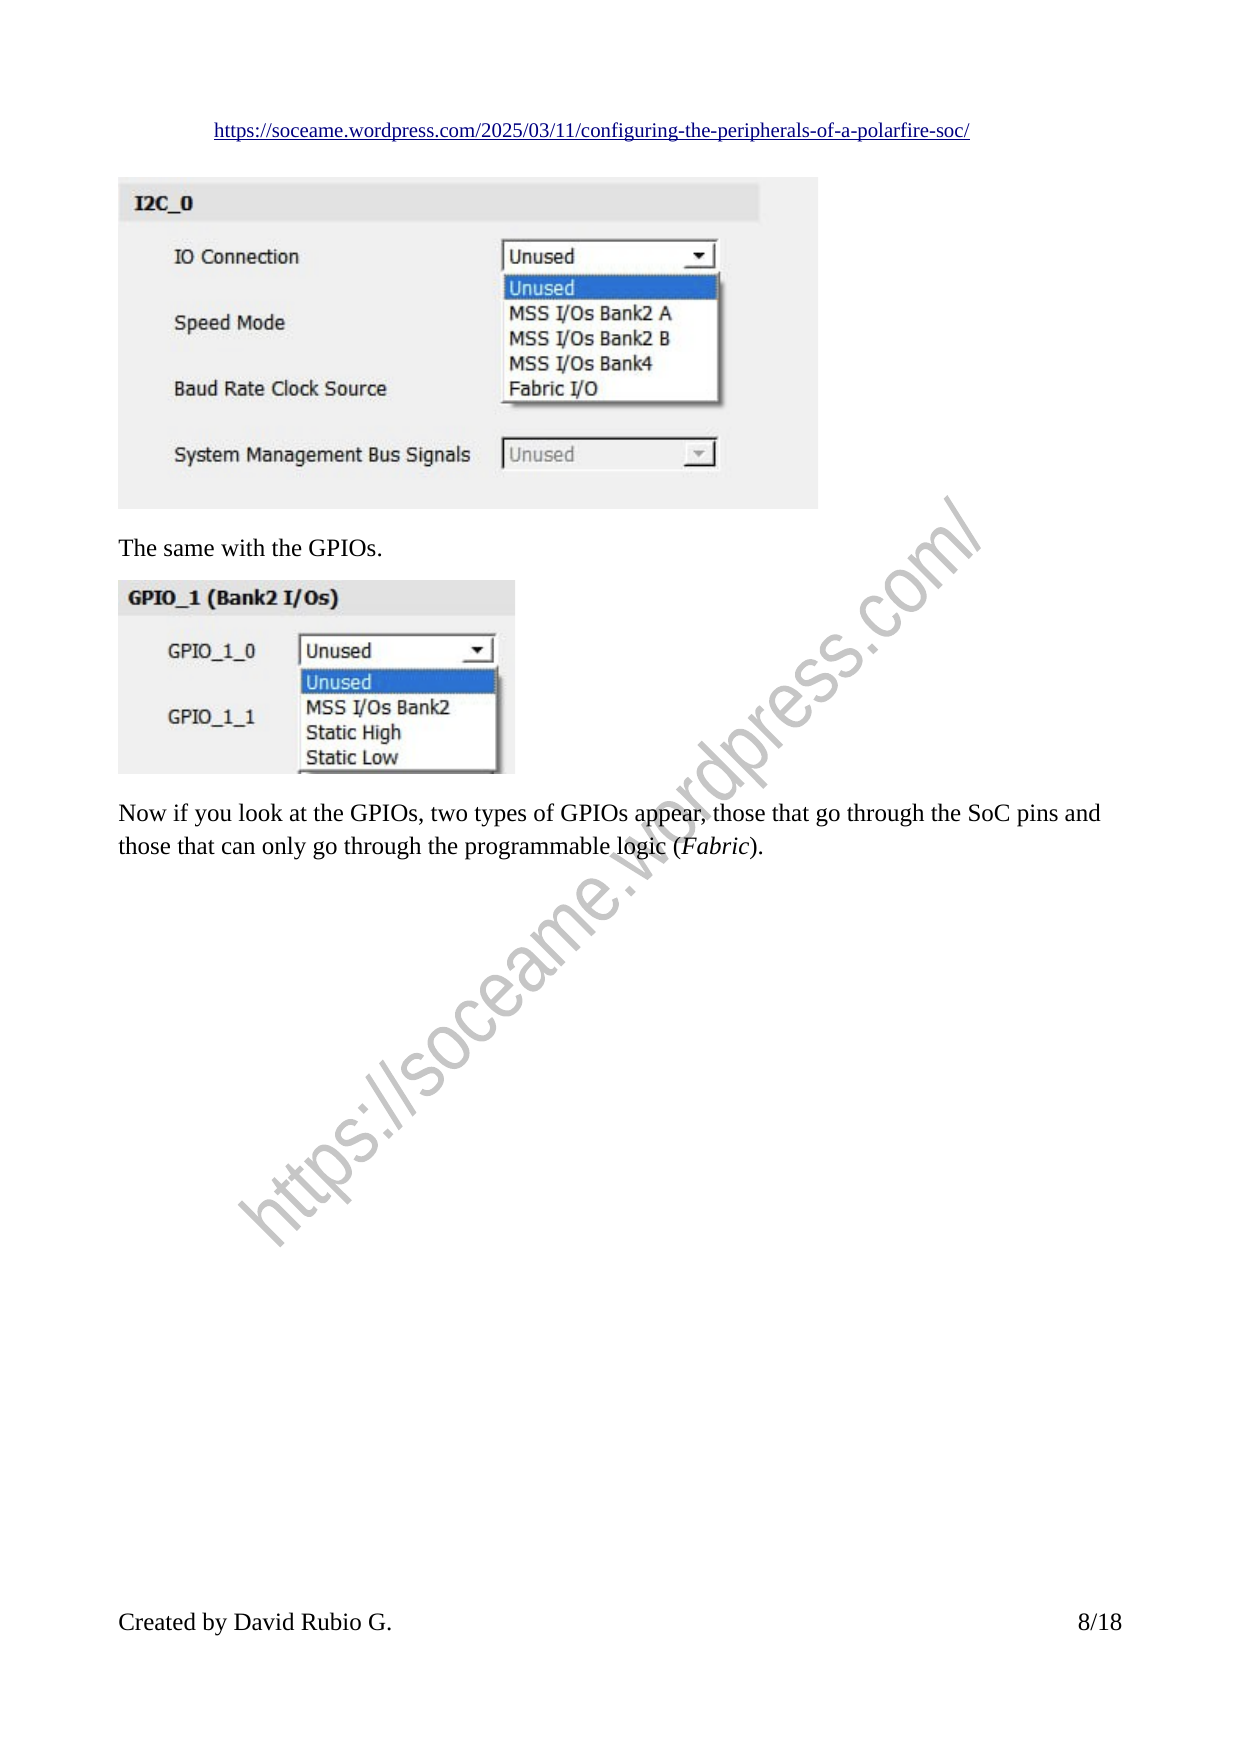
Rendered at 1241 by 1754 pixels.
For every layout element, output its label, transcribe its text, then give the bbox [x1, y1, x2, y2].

text [935, 533, 1122, 561]
text Now if you look at the GPIOs, two types of GPIOs appear, those that go through the SoC pins and those that can only go through the programmable logic (Fabric). [118, 798, 695, 860]
picture [118, 177, 819, 509]
text The same with the GPIOs. [118, 533, 931, 561]
picture [118, 580, 515, 774]
text Now if you look at the GPIOs, two types of GPIOs appear, those that go through the SoC pins and those that can only go through the programmable logic (Fabric). [649, 798, 1122, 860]
